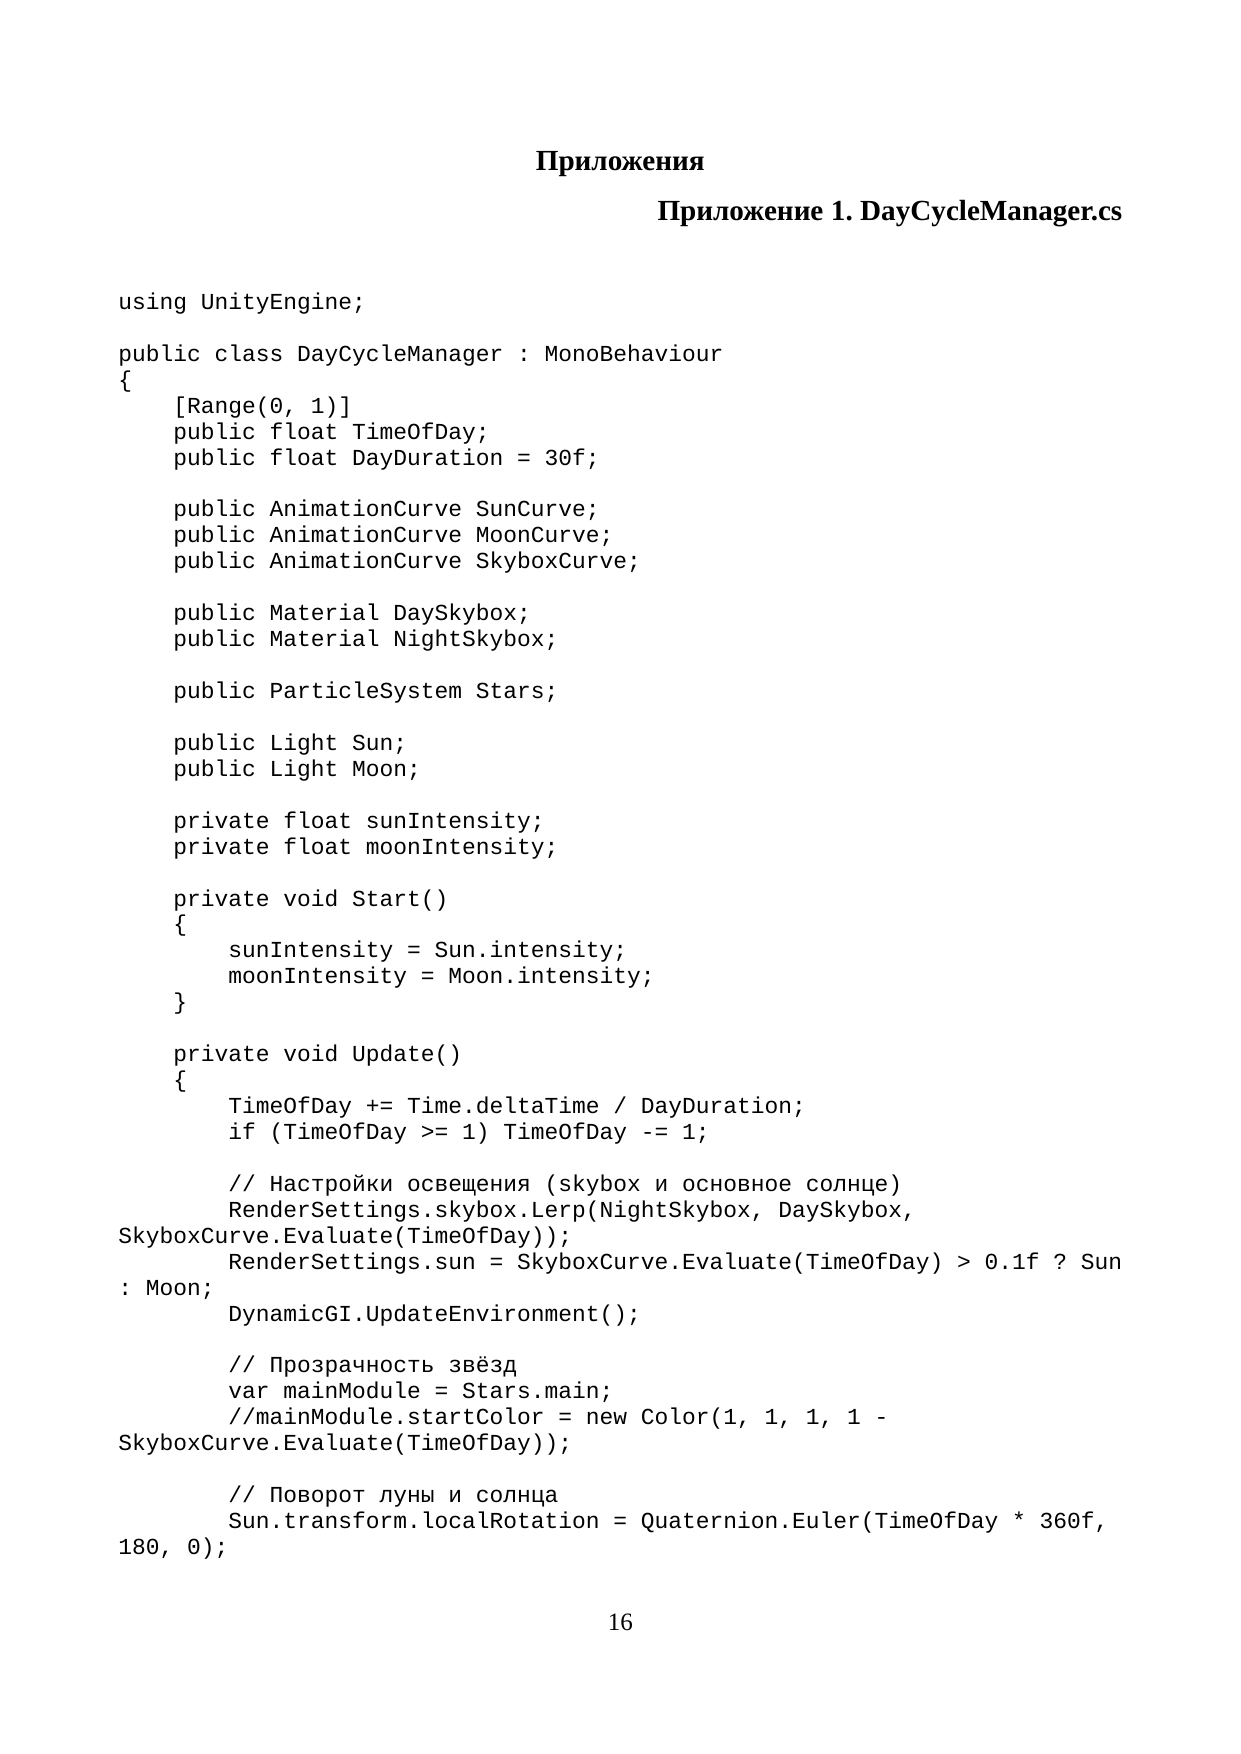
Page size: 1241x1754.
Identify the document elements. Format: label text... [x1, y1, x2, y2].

text } [118, 991, 1122, 1017]
text public Light Moon; [118, 757, 1122, 783]
text private void Update() [118, 1042, 1122, 1068]
text moonIntensity = Moon.intensity; [118, 965, 1122, 991]
text DynamicGI.UpdateEnvironment(); [118, 1302, 1122, 1328]
text TimeOfDay += Time.deltaTime / DayDuration; [118, 1094, 1122, 1120]
text public AnimationCurve SunCurve; [118, 498, 1122, 524]
text private float sunIntensity; [118, 809, 1122, 835]
text // Прозрачность звёзд [118, 1354, 1122, 1380]
text public Light Sun; [118, 731, 1122, 757]
subtitle Приложения [118, 143, 1122, 177]
text Приложение 1. DayCycleManager.cs [118, 193, 1122, 227]
text public class DayCycleManager : MonoBehaviour [118, 342, 1122, 368]
text if (TimeOfDay >= 1) TimeOfDay -= 1; [118, 1120, 1122, 1146]
text { [118, 1068, 1122, 1094]
text private void Start() [118, 887, 1122, 913]
text Sun.transform.localRotation = Quaternion.Euler(TimeOfDay * 360f, 180, 0); [118, 1509, 1122, 1561]
text public Material DaySkybox; [118, 602, 1122, 627]
text public AnimationCurve SkyboxCurve; [118, 550, 1122, 576]
text public ParticleSystem Stars; [118, 679, 1122, 705]
text private float moonIntensity; [118, 835, 1122, 861]
text public Material NightSkybox; [118, 627, 1122, 653]
text //mainModule.startColor = new Color(1, 1, 1, 1 - SkyboxCurve.Evaluate(TimeOfDay)); [118, 1406, 1122, 1457]
text // Настройки освещения (skybox и основное солнце) [118, 1172, 1122, 1198]
text public float TimeOfDay; [118, 420, 1122, 446]
text var mainModule = Stars.main; [118, 1380, 1122, 1406]
text using UnityEngine; [118, 290, 1122, 316]
text RenderSettings.skybox.Lerp(NightSkybox, DaySkybox, SkyboxCurve.Evaluate(TimeOfDay)); [118, 1198, 1122, 1250]
text public AnimationCurve MoonCurve; [118, 524, 1122, 550]
text RenderSettings.sun = SkyboxCurve.Evaluate(TimeOfDay) > 0.1f ? Sun : Moon; [118, 1250, 1122, 1302]
text public float DayDuration = 30f; [118, 446, 1122, 472]
text { [118, 368, 1122, 394]
text { [118, 913, 1122, 939]
text sunIntensity = Sun.intensity; [118, 939, 1122, 965]
text // Поворот луны и солнца [118, 1483, 1122, 1509]
text [Range(0, 1)] [118, 394, 1122, 420]
